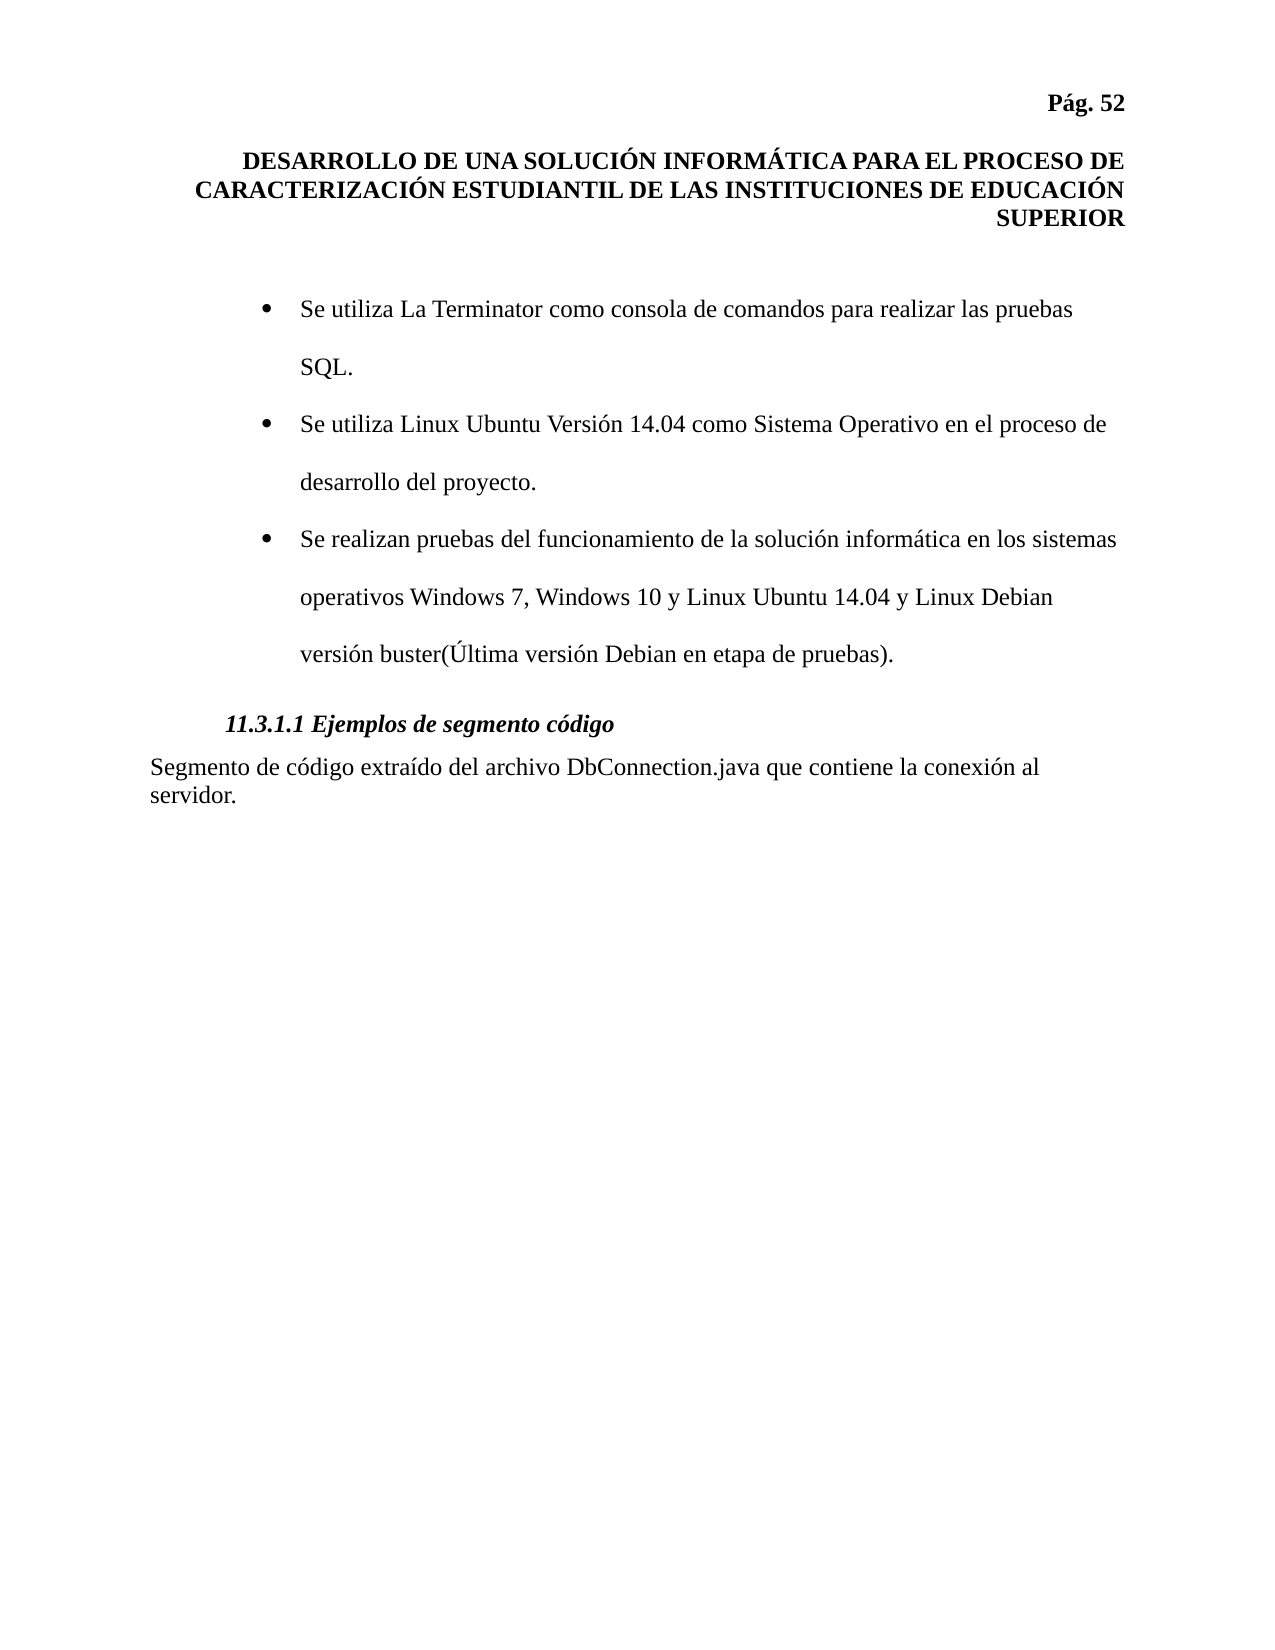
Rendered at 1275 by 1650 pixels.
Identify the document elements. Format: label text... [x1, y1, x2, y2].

list Se utiliza Linux Ubuntu Versión 14.04 como Sistema Operativo en el proceso de desarrollo del proyecto. [262, 409, 1125, 496]
subtitle 11.3.1.1 Ejemplos de segmento código [150, 709, 1125, 737]
list Se realizan pruebas del funcionamiento de la solución informática en los sistemas operativos Windows 7, Windows 10 y Linux Ubuntu 14.04 y Linux Debian versión buster(Última versión Debian en etapa de pruebas). [262, 524, 1125, 668]
list Se utiliza La Terminator como consola de comandos para realizar las pruebas SQL. [262, 294, 1125, 381]
text Segmento de código extraído del archivo DbConnection.java que contiene la conexión al servidor. [150, 752, 1125, 809]
